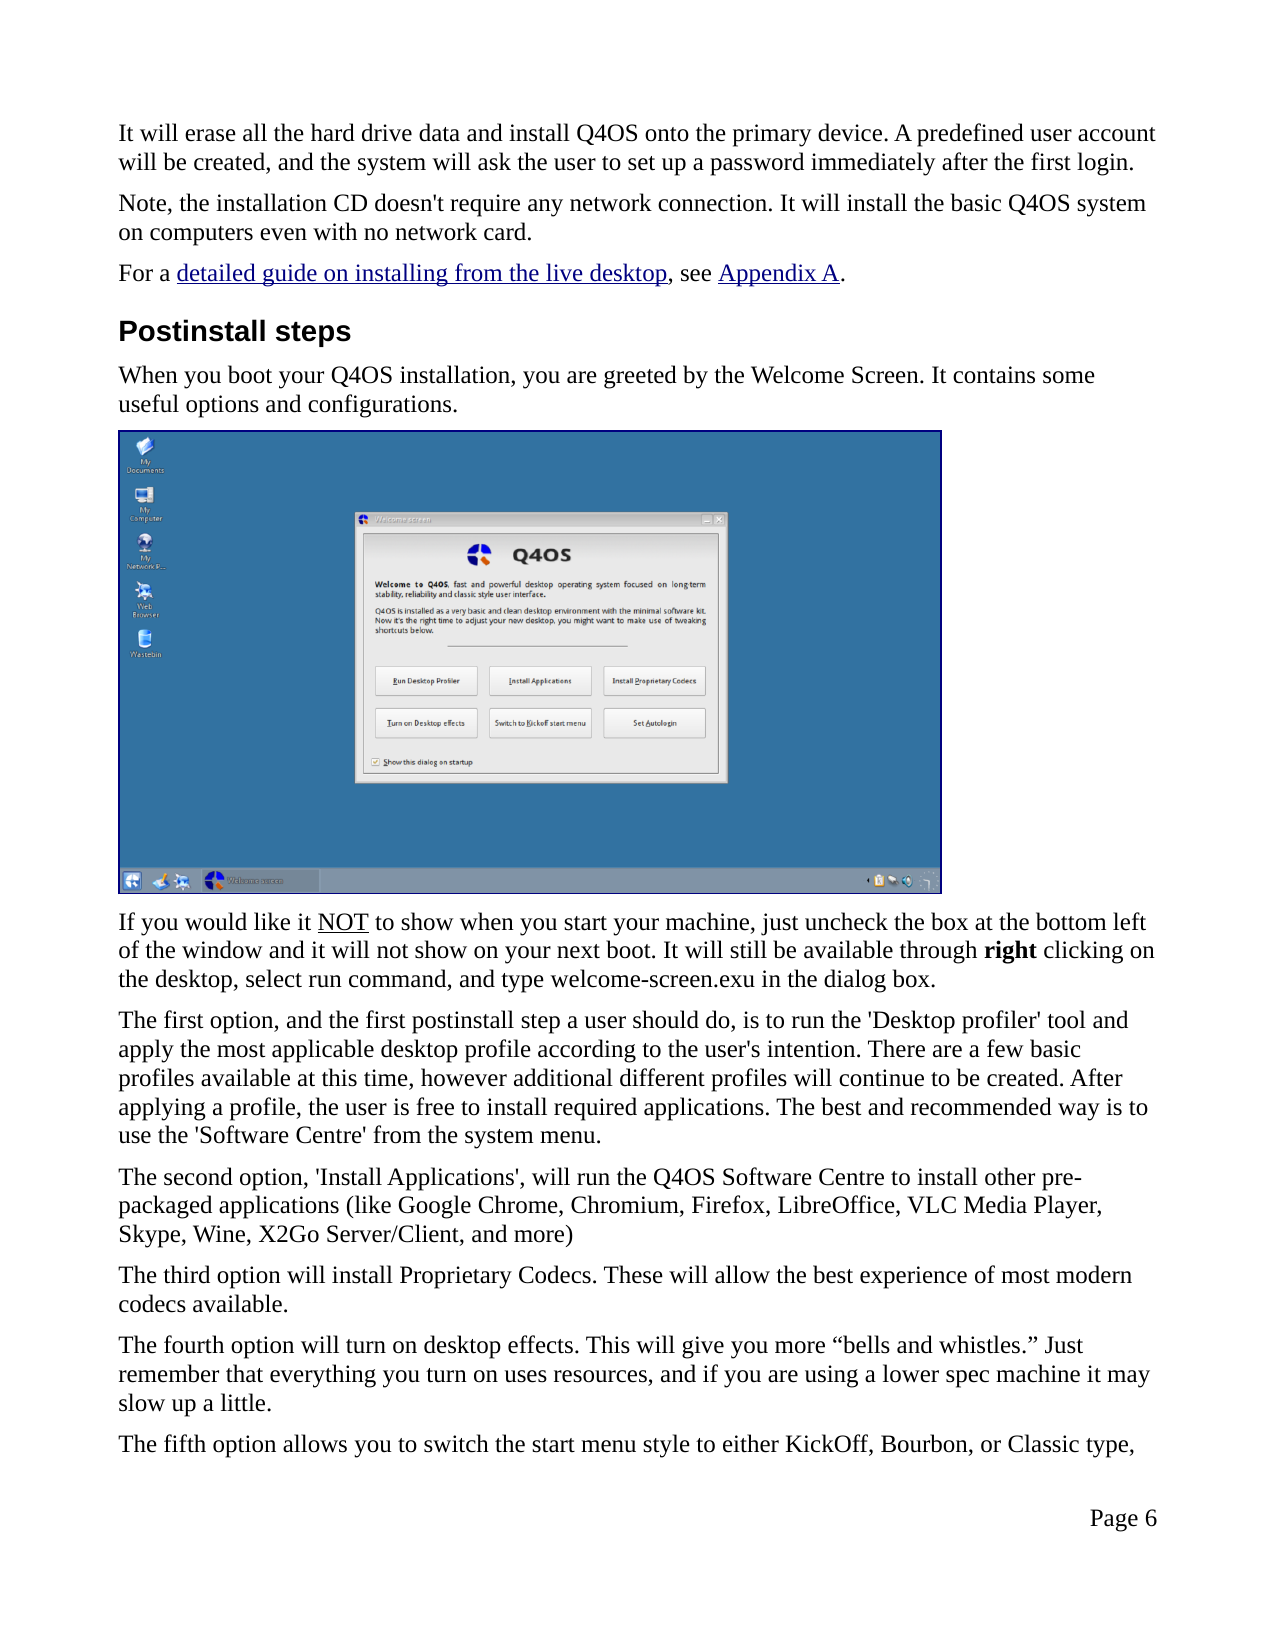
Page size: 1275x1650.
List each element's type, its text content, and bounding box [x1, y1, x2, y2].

subtitle Postinstall steps [118, 314, 1157, 348]
text The fifth option allows you to switch the start menu style to either KickOff, Bourbon, or Classic type, [118, 1429, 1157, 1458]
text The second option, 'Install Applications', will run the Q4OS Software Centre to install other pre-packaged applications (like Google Chrome, Chromium, Firefox, LibreOffice, VLC Media Player, Skype, Wine, X2Go Server/Client, and more) [118, 1162, 1157, 1248]
text If you would like it NOT to show when you start your machine, just uncheck the box at the bottom left of the window and it will not show on your next boot. It will still be available through right clicking on the desktop, select run command, and type welcome-screen.exu in the dialog box. [118, 907, 1157, 993]
picture [120, 432, 940, 893]
text The fourth option will turn on desktop effects. This will give you more “bells and whistles.” Just remember that everything you turn on uses resources, and if you are using a lower spec machine it may slow up a little. [118, 1331, 1157, 1417]
text It will erase all the hard drive data and install Q4OS onto the primary device. A predefined user account will be created, and the system will ask the user to set up a password immediately after the first login. [118, 118, 1157, 176]
text For a detailed guide on installing from the live desktop, see Appendix A. [118, 258, 1157, 287]
text When you boot your Q4OS installation, you are greeted by the Welcome Screen. It contains some useful options and configurations. [118, 360, 1157, 418]
text The third option will install Proprietary Codecs. These will allow the best experience of most modern codecs available. [118, 1261, 1157, 1318]
text Note, the installation CD doesn't require any network connection. It will install the basic Q4OS system on computers even with no network card. [118, 188, 1157, 246]
text The first option, and the first postinstall step a user should do, is to run the 'Desktop profiler' tool and apply the most applicable desktop profile according to the user's intention. There are a few basic profiles available at this time, however additional different profiles will continue to be created. After applying a profile, the user is free to install required applications. The best and recommended way is to use the 'Software Centre' from the system menu. [118, 1006, 1157, 1149]
